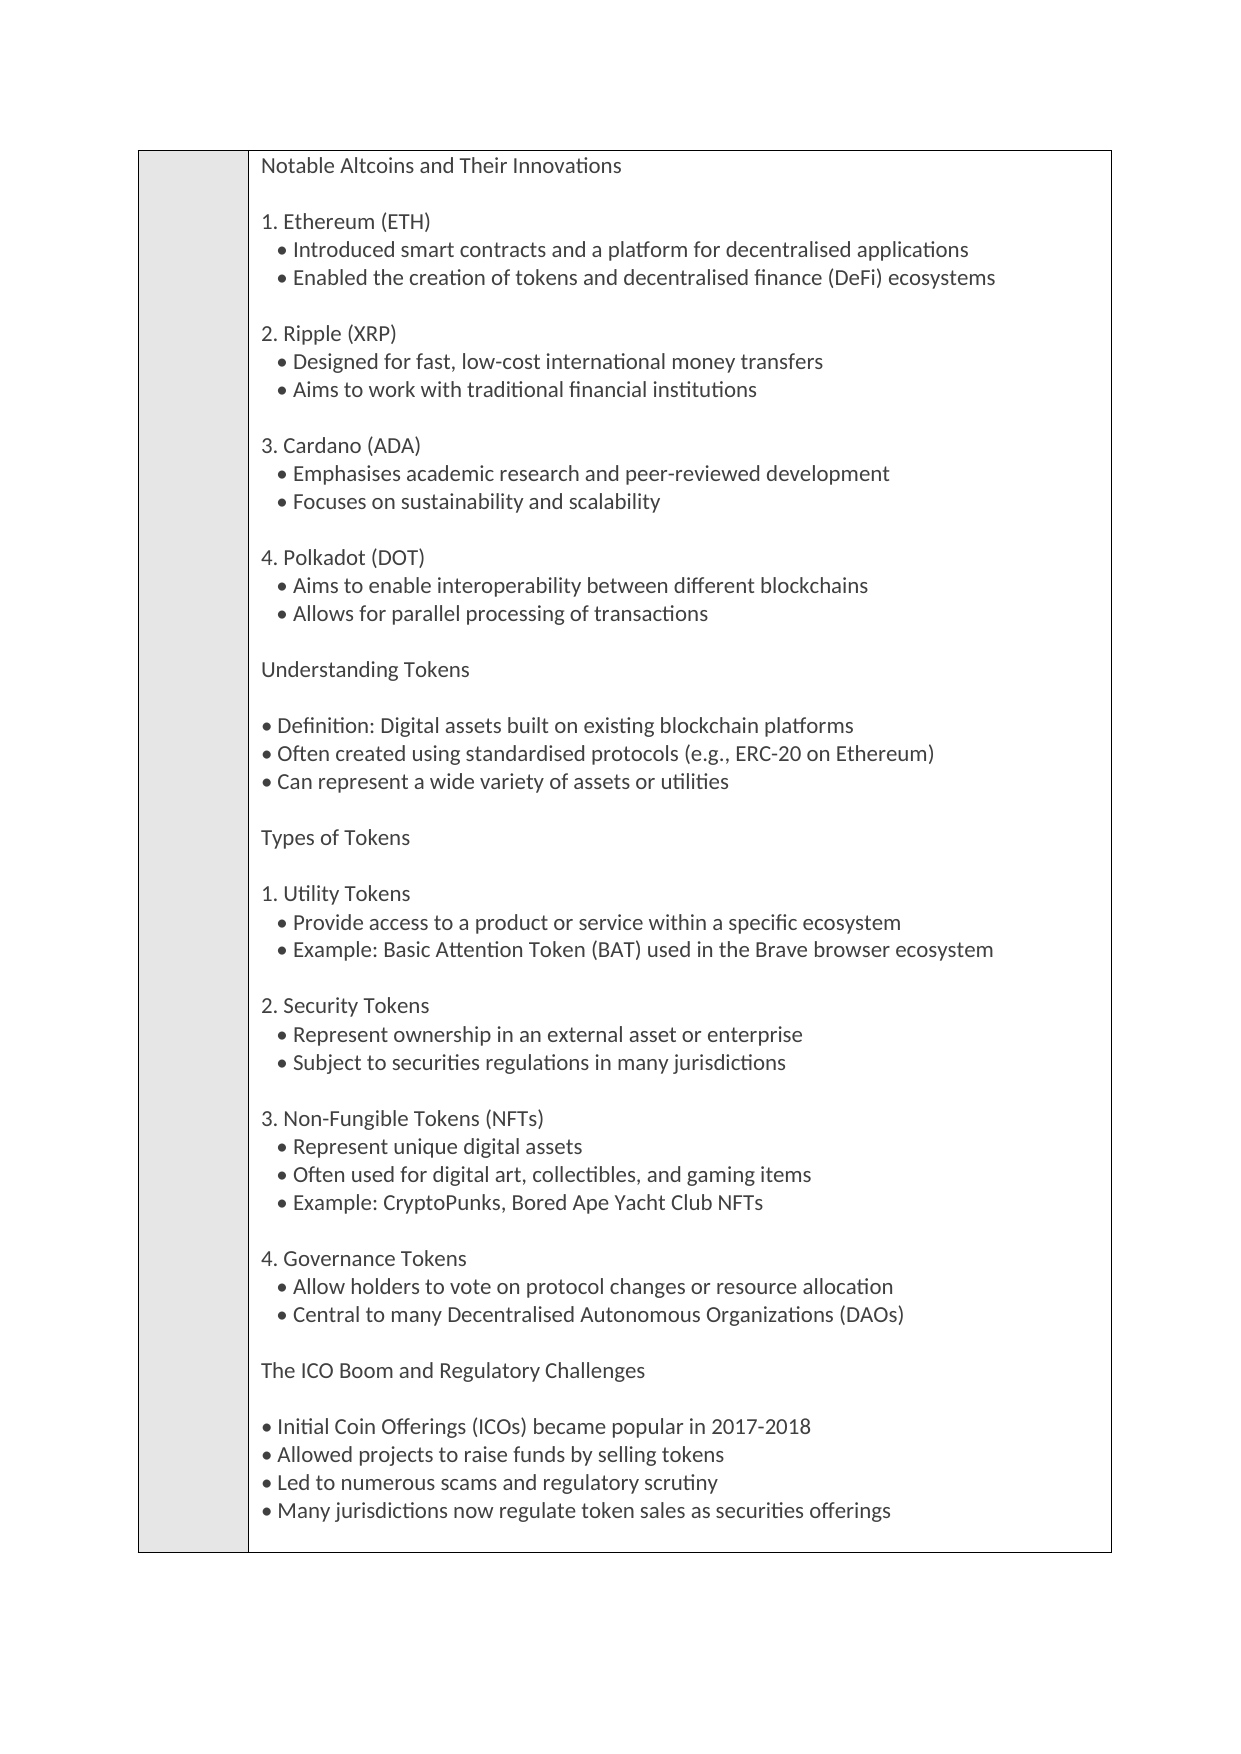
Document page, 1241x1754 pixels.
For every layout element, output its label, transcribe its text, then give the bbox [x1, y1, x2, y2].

table_cell Notable Altcoins and Their Innovations 1. Ethereum (ETH) • Introduced smart contracts and a platform for decentralised applications • Enabled the creation of tokens and decentralised finance (DeFi) ecosystems 2. Ripple (XRP) • Designed for fast, low-cost international money transfers • Aims to work with traditional financial institutions 3. Cardano (ADA) • Emphasises academic research and peer-reviewed development • Focuses on sustainability and scalability 4. Polkadot (DOT) • Aims to enable interoperability between different blockchains • Allows for parallel processing of transactions Understanding Tokens • Definition: Digital assets built on existing blockchain platforms • Often created using standardised protocols (e.g., ERC-20 on Ethereum) • Can represent a wide variety of assets or utilities Types of Tokens 1. Utility Tokens • Provide access to a product or service within a specific ecosystem • Example: Basic Attention Token (BAT) used in the Brave browser ecosystem 2. Security Tokens • Represent ownership in an external asset or enterprise • Subject to securities regulations in many jurisdictions 3. Non-Fungible Tokens (NFTs) • Represent unique digital assets • Often used for digital art, collectibles, and gaming items • Example: CryptoPunks, Bored Ape Yacht Club NFTs 4. Governance Tokens • Allow holders to vote on protocol changes or resource allocation • Central to many Decentralised Autonomous Organizations (DAOs) The ICO Boom and Regulatory Challenges • Initial Coin Offerings (ICOs) became popular in 2017-2018 • Allowed projects to raise funds by selling tokens • Led to numerous scams and regulatory scrutiny • Many jurisdictions now regulate token sales as securities offerings [249, 151, 1111, 1552]
table_cell [139, 151, 248, 1552]
